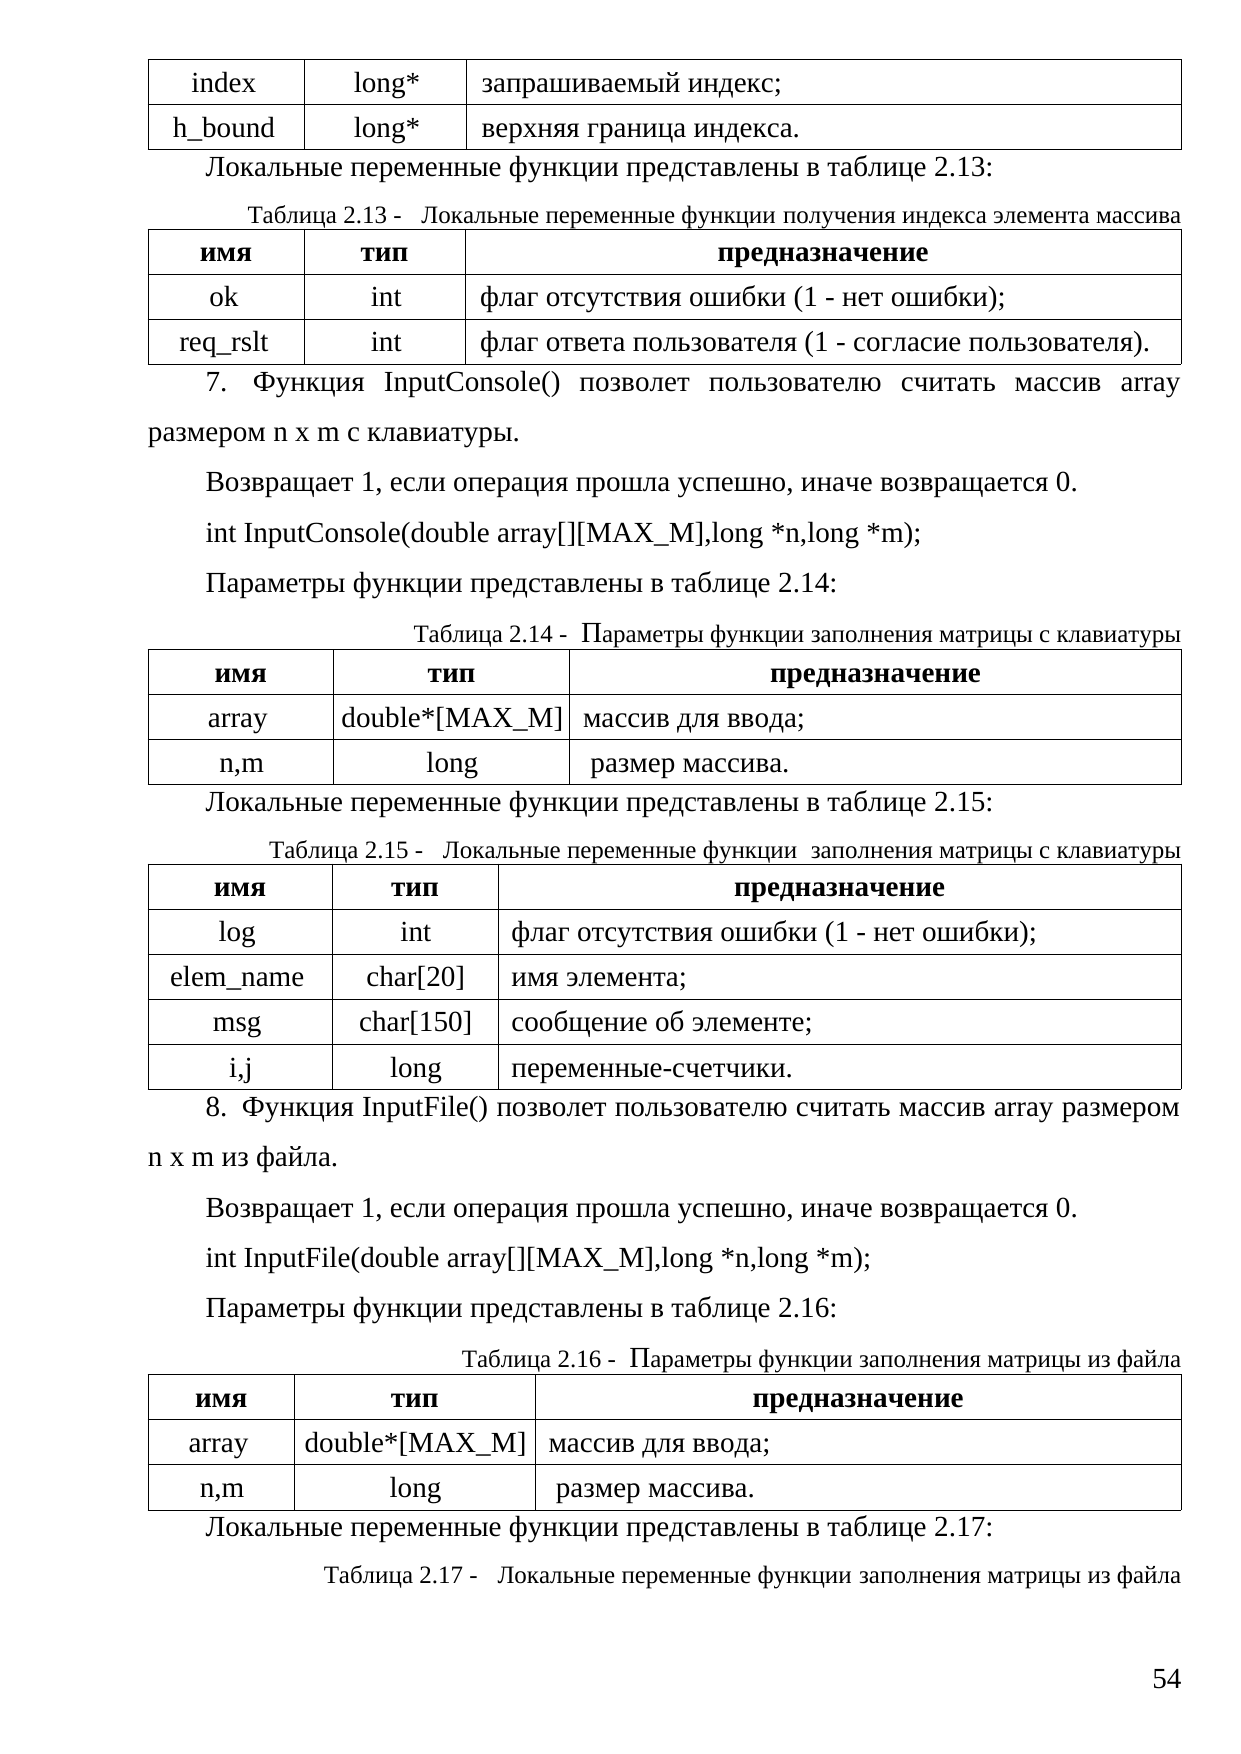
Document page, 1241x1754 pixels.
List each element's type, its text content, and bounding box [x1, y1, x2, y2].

text int InputFile(double array[][MAX_M],long *n,long *m); [148, 1240, 1181, 1273]
table_cell char[20] [333, 955, 498, 999]
table_cell массив для ввода; [570, 695, 1181, 739]
table_cell double*[MAX_M] [334, 695, 569, 739]
table_header предназначение [570, 650, 1181, 694]
table_cell long* [305, 105, 466, 149]
table_cell char[150] [333, 1000, 498, 1044]
text Таблица 2.16 - Параметры функции заполнения матрицы из файла [148, 1341, 1181, 1374]
table_cell n,m [149, 740, 333, 784]
table_cell флаг отсутствия ошибки (1 - нет ошибки); [499, 910, 1181, 954]
table_cell index [149, 60, 304, 104]
text Таблица 2.15 - Локальные переменные функции заполнения матрицы с клавиатуры [148, 835, 1181, 863]
table_cell long [333, 1045, 498, 1089]
table_cell имя элемента; [499, 955, 1181, 999]
table_header тип [333, 865, 498, 908]
text Таблица 2.14 - Параметры функции заполнения матрицы с клавиатуры [148, 615, 1181, 649]
text Локальные переменные функции представлены в таблице 2.15: [148, 785, 1181, 818]
table_header предназначение [466, 230, 1181, 273]
text Локальные переменные функции представлены в таблице 2.17: [148, 1511, 1181, 1543]
table_header тип [295, 1375, 535, 1419]
table_cell long [295, 1465, 535, 1509]
table_cell флаг ответа пользователя (1 - согласие пользователя). [466, 320, 1181, 364]
table_cell размер массива. [570, 740, 1181, 784]
table_cell сообщение об элементе; [499, 1000, 1181, 1044]
table_header имя [149, 865, 332, 908]
table_cell double*[MAX_M] [295, 1420, 535, 1464]
table_header предназначение [499, 865, 1181, 908]
table_header тип [305, 230, 465, 273]
table_header имя [149, 650, 333, 694]
table_cell elem_name [149, 955, 332, 999]
table_cell array [149, 695, 333, 739]
list Функция InputFile() позволет пользователю считать массив array размером n x m из файла. [148, 1090, 1181, 1173]
table_cell long [334, 740, 569, 784]
text Возвращает 1, если операция прошла успешно, иначе возвращается 0. [148, 464, 1181, 498]
text Таблица 2.17 - Локальные переменные функции заполнения матрицы из файла [148, 1560, 1181, 1589]
text Таблица 2.13 - Локальные переменные функции получения индекса элемента массива [148, 200, 1181, 228]
list Функция InputConsole() позволет пользователю считать массив array размером n x m с клавиатуры. [148, 365, 1181, 448]
table_cell array [149, 1420, 294, 1464]
text Параметры функции представлены в таблице 2.14: [148, 565, 1181, 599]
table_header имя [149, 230, 304, 273]
table_header предназначение [536, 1375, 1181, 1419]
table_cell переменные-счетчики. [499, 1045, 1181, 1089]
table_cell флаг отсутствия ошибки (1 - нет ошибки); [466, 275, 1181, 319]
table_cell i,j [149, 1045, 332, 1089]
text Локальные переменные функции представлены в таблице 2.13: [148, 150, 1181, 183]
table_cell msg [149, 1000, 332, 1044]
text int InputConsole(double array[][MAX_M],long *n,long *m); [148, 515, 1181, 548]
table_header имя [149, 1375, 294, 1419]
table_cell верхняя граница индекса. [467, 105, 1181, 149]
table_cell req_rslt [149, 320, 304, 364]
text Возвращает 1, если операция прошла успешно, иначе возвращается 0. [148, 1190, 1181, 1223]
table_cell размер массива. [536, 1465, 1181, 1509]
table_cell int [305, 275, 465, 319]
table_cell long* [305, 60, 466, 104]
table_header тип [334, 650, 569, 694]
table_cell h_bound [149, 105, 304, 149]
table_cell запрашиваемый индекс; [467, 60, 1181, 104]
text Параметры функции представлены в таблице 2.16: [148, 1290, 1181, 1324]
table_cell ok [149, 275, 304, 319]
table_cell log [149, 910, 332, 954]
table_cell массив для ввода; [536, 1420, 1181, 1464]
table_cell n,m [149, 1465, 294, 1509]
table_cell int [333, 910, 498, 954]
table_cell int [305, 320, 465, 364]
